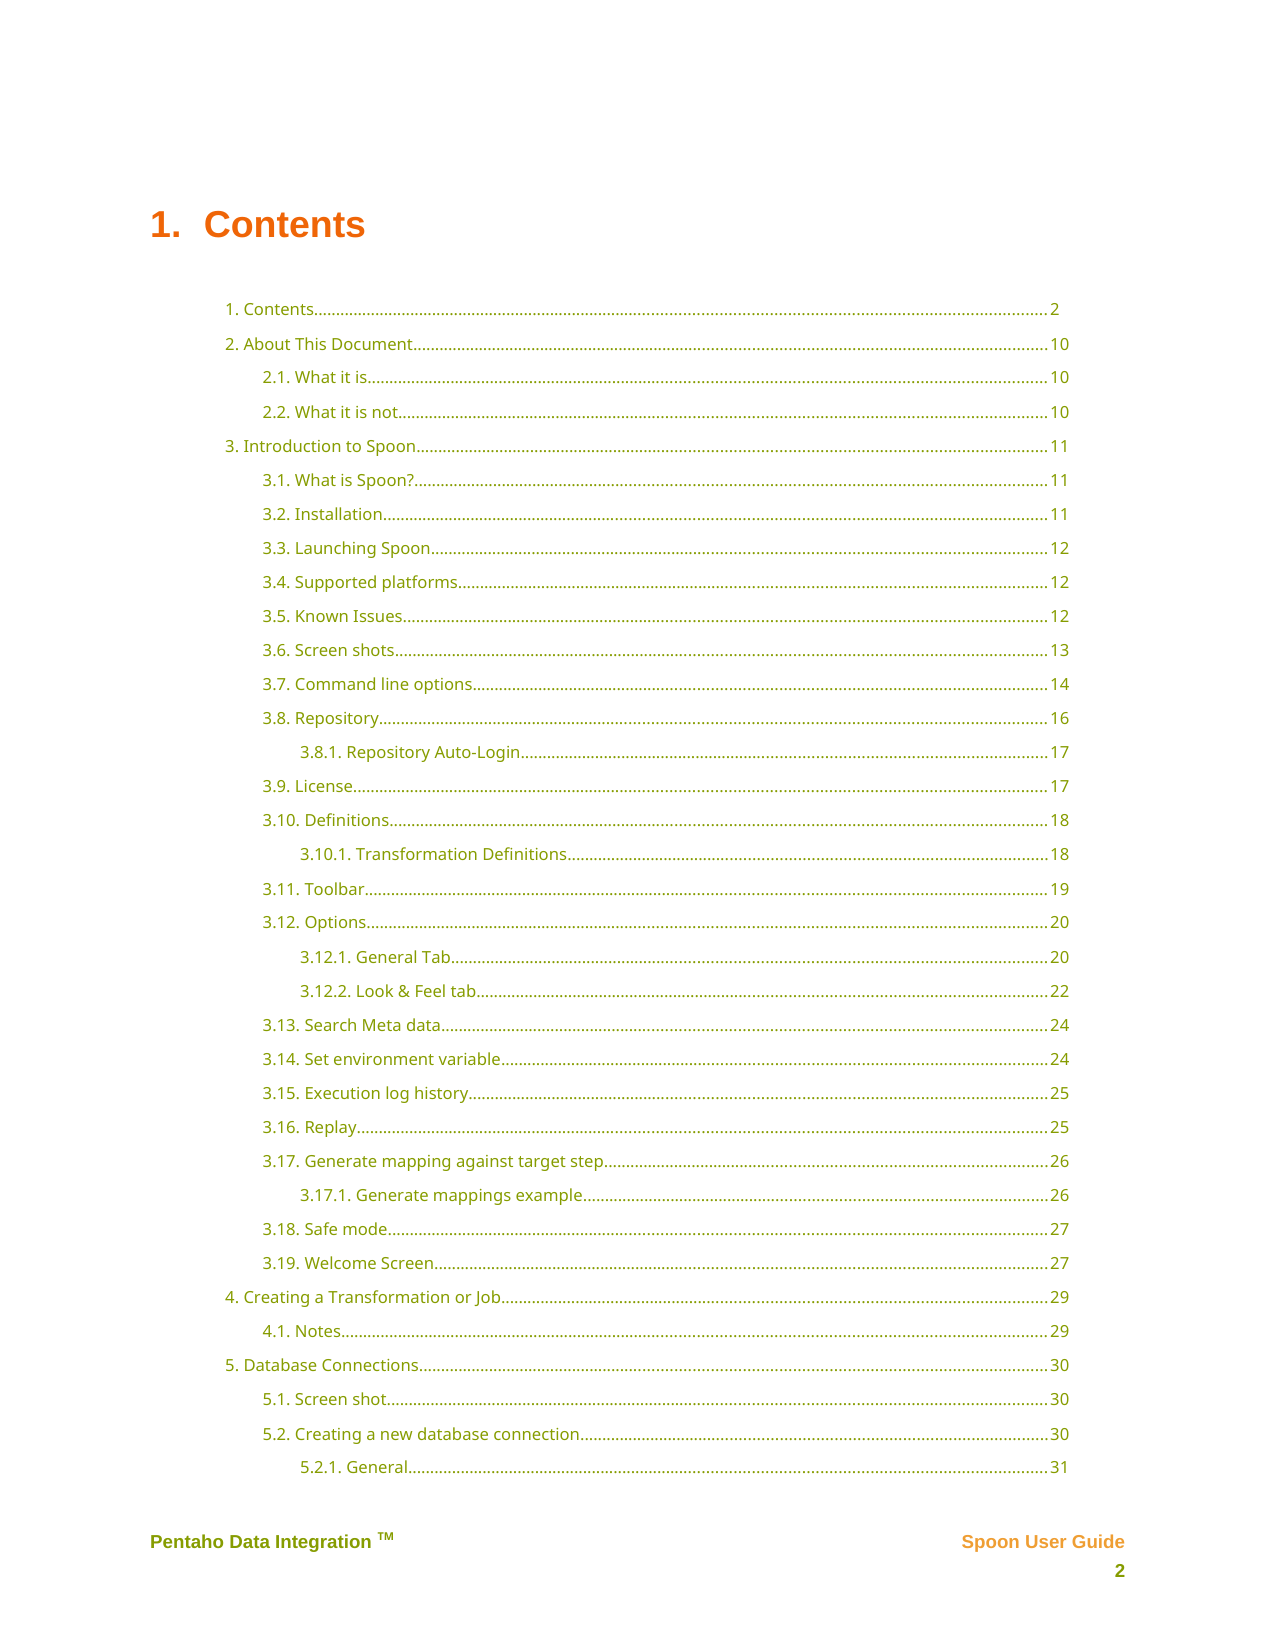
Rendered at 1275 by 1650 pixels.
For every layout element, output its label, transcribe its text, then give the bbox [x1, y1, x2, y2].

text 3.10.1. Transformation Definitions 18 [300, 843, 1125, 866]
text 3.3. Launching Spoon 12 [262, 536, 1125, 559]
text 3.11. Toolbar 19 [262, 877, 1125, 900]
text 3.12.2. Look & Feel tab 22 [300, 979, 1125, 1002]
text 3.12.1. General Tab 20 [300, 945, 1125, 968]
text 3.1. What is Spoon? 11 [262, 468, 1125, 491]
text 3.12. Options 20 [262, 911, 1125, 934]
text 5.2.1. General 31 [300, 1456, 1125, 1479]
text 2.2. What it is not 10 [262, 400, 1125, 423]
subtitle Contents [150, 210, 1125, 245]
text 3.6. Screen shots 13 [262, 639, 1125, 661]
text 3.10. Definitions 18 [262, 809, 1125, 832]
text 3.8.1. Repository Auto-Login 17 [300, 741, 1125, 763]
text 4. Creating a Transformation or Job 29 [225, 1286, 1200, 1308]
text 2.1. What it is 10 [262, 366, 1125, 389]
text 3.5. Known Issues 12 [262, 604, 1125, 627]
text 3.14. Set environment variable 24 [262, 1047, 1125, 1070]
text 5. Database Connections 30 [225, 1354, 1200, 1377]
text 3.16. Replay 25 [262, 1116, 1125, 1138]
text 3.2. Installation 11 [262, 502, 1125, 525]
text 3.17.1. Generate mappings example 26 [300, 1184, 1125, 1206]
text 3. Introduction to Spoon 11 [225, 434, 1200, 457]
text 2. About This Document 10 [225, 332, 1200, 355]
text 3.19. Welcome Screen 27 [262, 1252, 1125, 1274]
text 3.18. Safe mode 27 [262, 1218, 1125, 1240]
text 5.1. Screen shot 30 [262, 1388, 1125, 1411]
text 3.7. Command line options 14 [262, 673, 1125, 695]
text 3.9. License 17 [262, 775, 1125, 798]
text 3.13. Search Meta data 24 [262, 1013, 1125, 1036]
text 3.4. Supported platforms 12 [262, 571, 1125, 593]
text 5.2. Creating a new database connection 30 [262, 1422, 1125, 1445]
text 3.15. Execution log history 25 [262, 1081, 1125, 1104]
text 3.17. Generate mapping against target step 26 [262, 1149, 1125, 1172]
text 1. Contents 2 [150, 298, 1125, 321]
text 4.1. Notes 29 [262, 1320, 1125, 1343]
text 3.8. Repository 16 [262, 707, 1125, 729]
